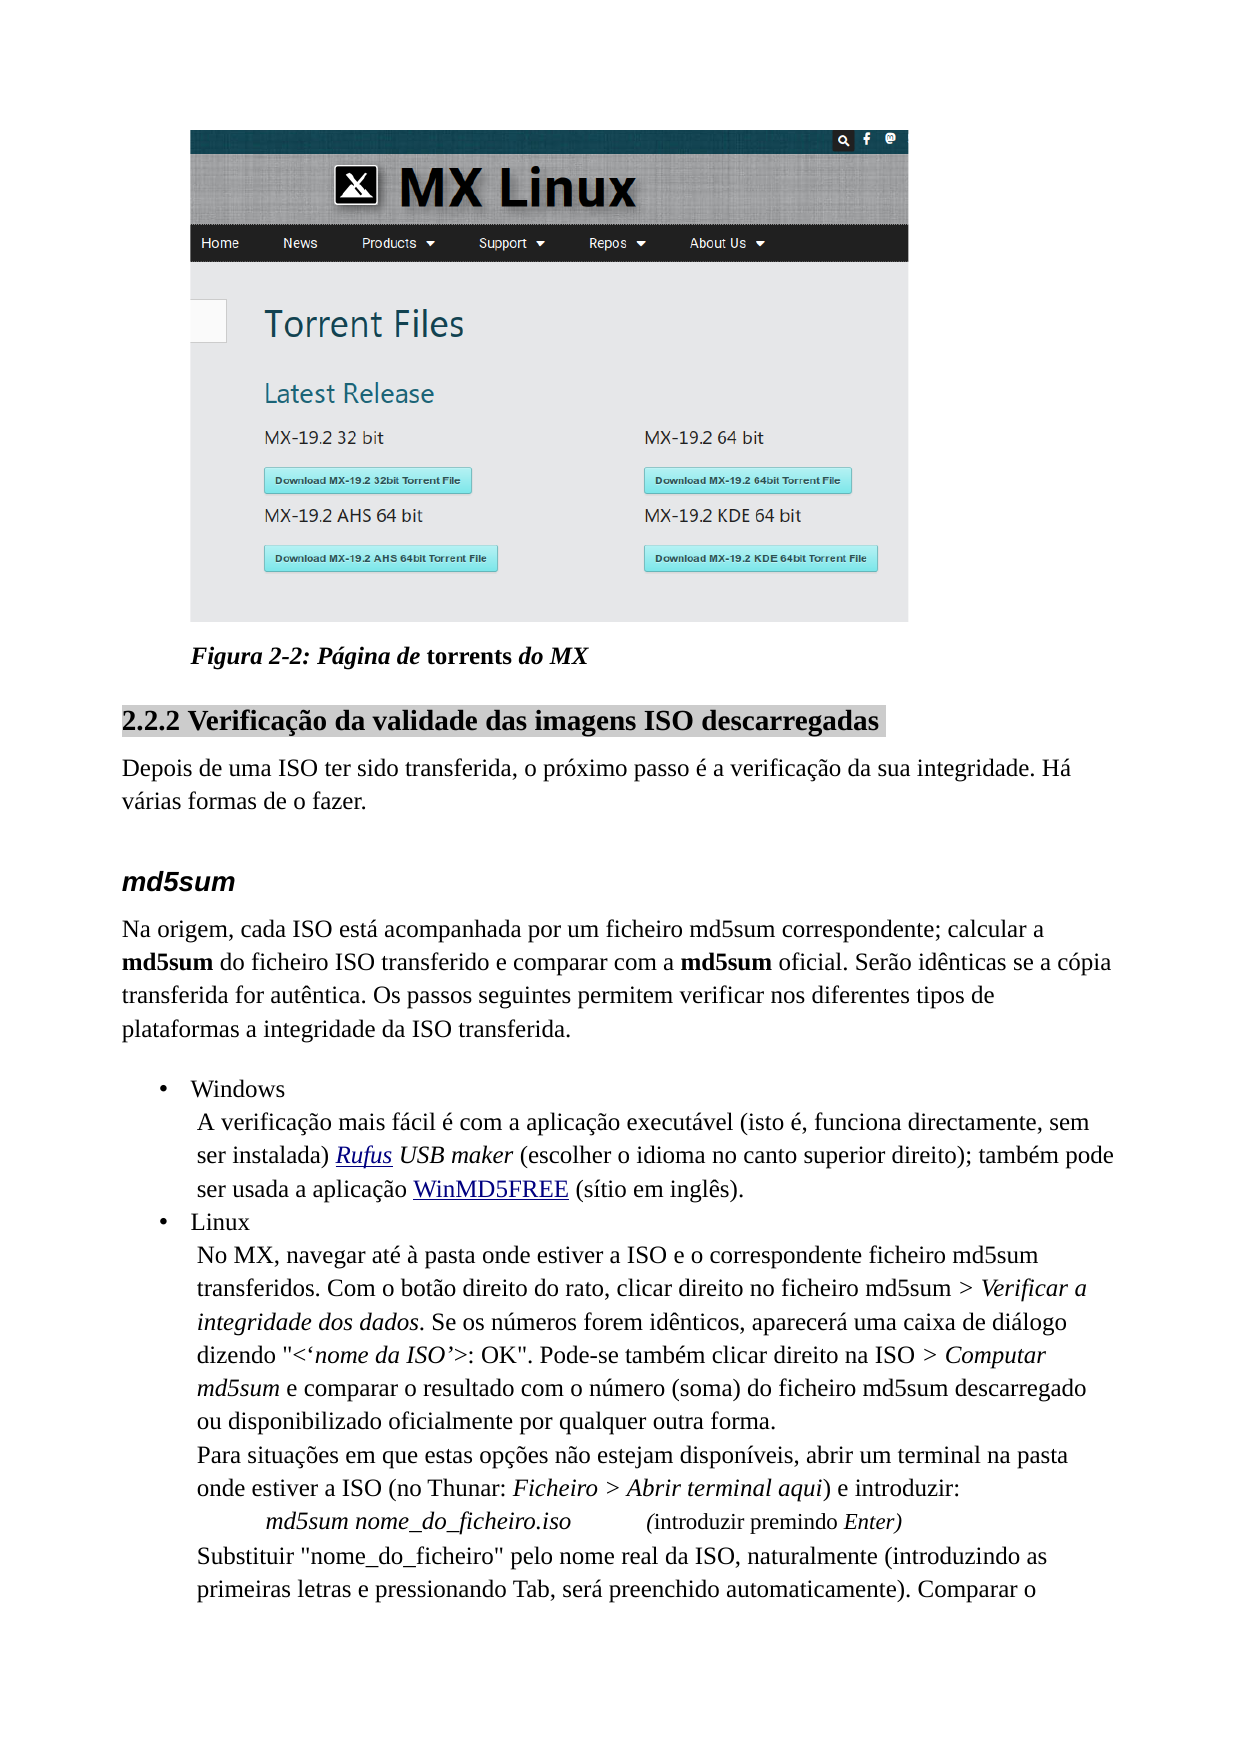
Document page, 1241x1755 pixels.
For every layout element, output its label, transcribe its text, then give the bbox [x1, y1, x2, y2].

list Linux No MX, navegar até à pasta onde estiver a ISO e o correspondente ficheiro md5sum transferidos. Com o botão direito do rato, clicar direito no ficheiro md5sum > Verificar a integridade dos dados. Se os números forem idênticos, aparecerá uma caixa de diálogo dizendo "<‘nome da ISO’>: OK". Pode-se também clicar direito na ISO > Computar md5sum e comparar o resultado com o número (soma) do ficheiro md5sum descarregado ou disponibilizado oficialmente por qualquer outra forma. Para situações em que estas opções não estejam disponíveis, abrir um terminal na pasta onde estiver a ISO (no Thunar: Ficheiro > Abrir terminal aqui) e introduzir: md5sum nome_do_ficheiro.iso (introduzir premindo Enter) Substituir "nome_do_ficheiro" pelo nome real da ISO, naturalmente (introduzindo as primeiras letras e pressionando Tab, será preenchido automaticamente). Comparar o [153, 1202, 1122, 1609]
picture [190, 130, 909, 622]
text Depois de uma ISO ter sido transferida, o próximo passo é a verificação da sua integridade. Há várias formas de o fazer. [115, 748, 1122, 815]
text 2.2.2 Verificação da validade das imagens ISO descarregadas [115, 698, 1122, 737]
list Windows A verificação mais fácil é com a aplicação executável (isto é, funciona directamente, sem ser instalada) Rufus USB maker (escolher o idioma no canto superior direito); também pode ser usada a aplicação WinMD5FREE (sítio em inglês). [153, 1069, 1122, 1202]
subtitle md5sum [115, 860, 1122, 897]
text Figura 2-2: Página de torrents do MX [115, 636, 1122, 669]
text Na origem, cada ISO está acompanhada por um ficheiro md5sum correspondente; calcular a md5sum do ficheiro ISO transferido e comparar com a md5sum oficial. Serão idênticas se a cópia transferida for autêntica. Os passos seguintes permitem verificar nos diferentes tipos de plataformas a integridade da ISO transferida. [115, 909, 1122, 1049]
